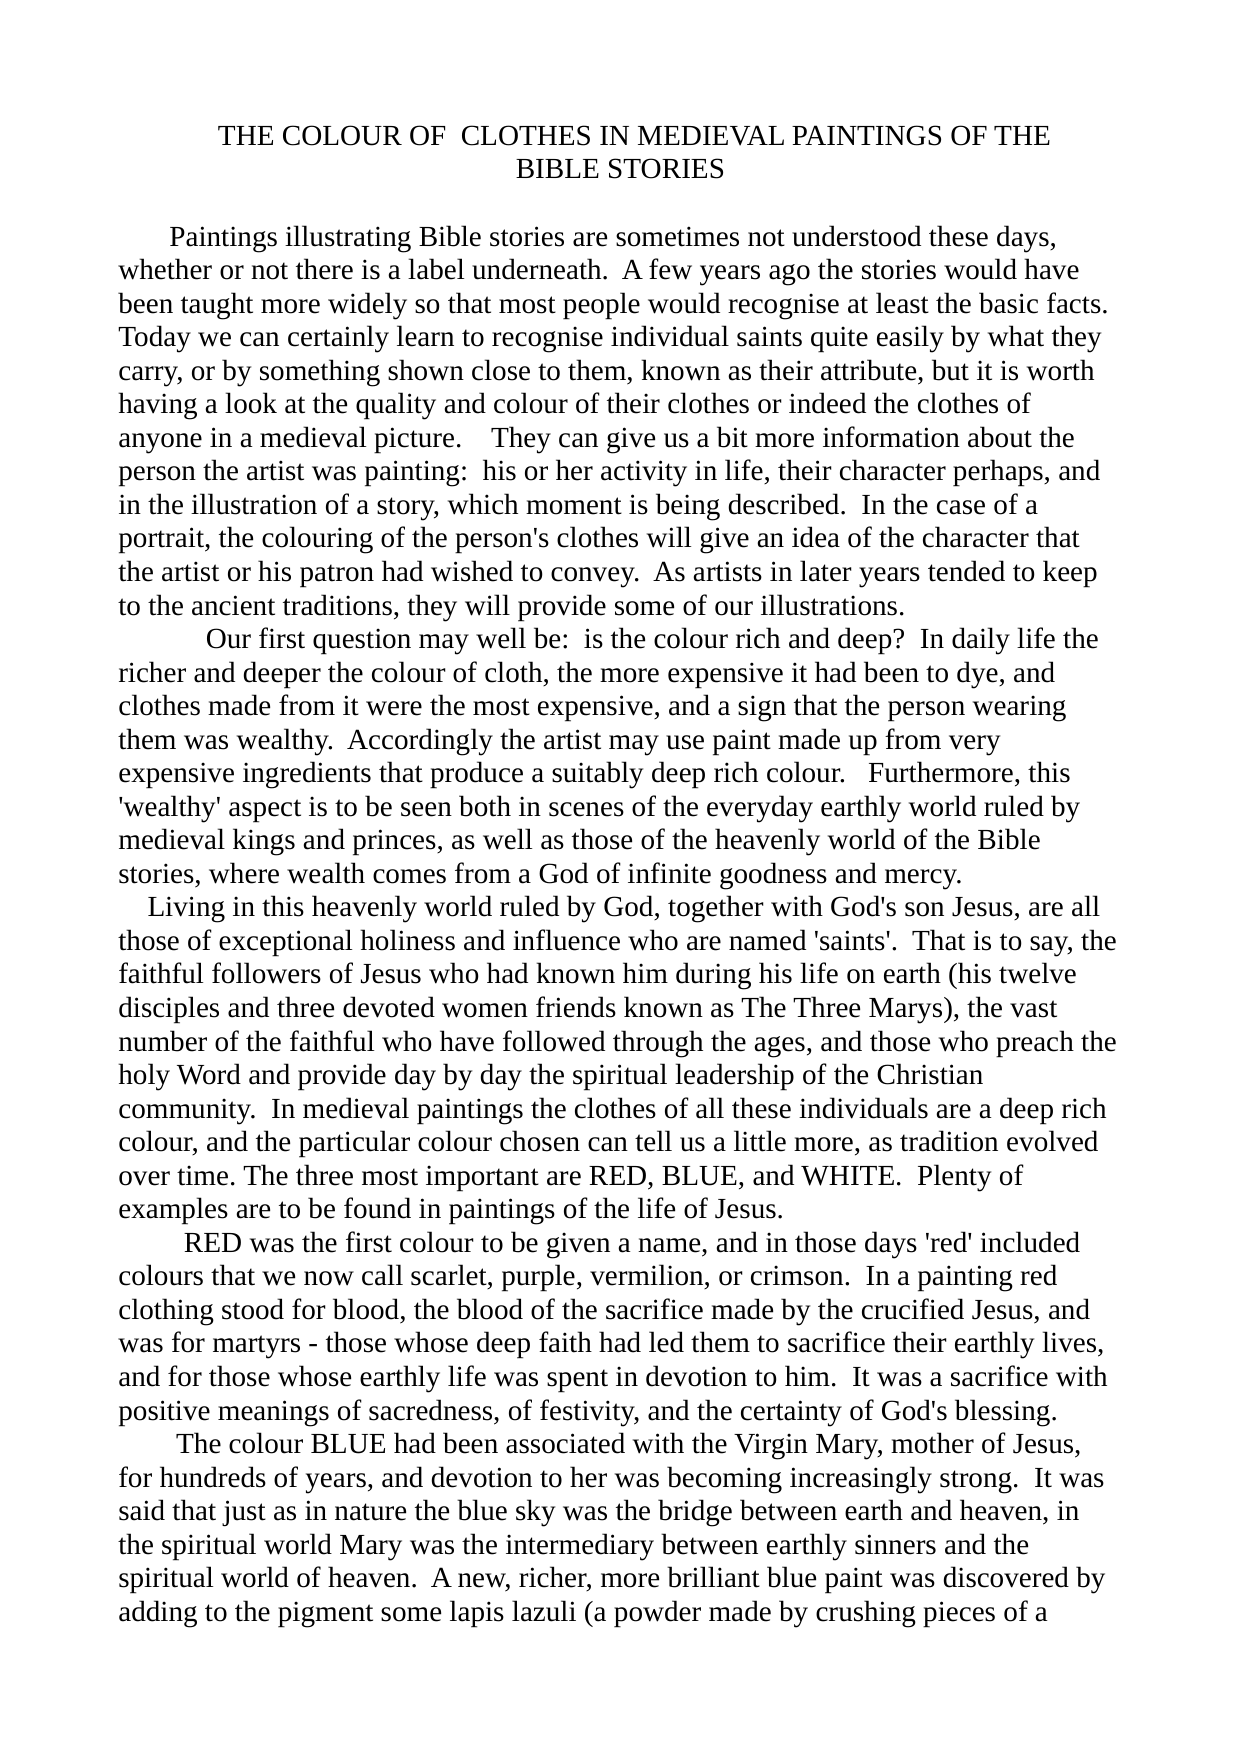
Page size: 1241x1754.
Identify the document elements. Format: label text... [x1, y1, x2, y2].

text THE COLOUR OF CLOTHES IN MEDIEVAL PAINTINGS OF THE BIBLE STORIES [118, 118, 1122, 185]
text RED was the first colour to be given a name, and in those days 'red' included colours that we now call scarlet, purple, vermilion, or crimson. In a painting red clothing stood for blood, the blood of the sacrifice made by the crucified Jesus, and was for martyrs - those whose deep faith had led them to sacrifice their earthly lives, and for those whose earthly life was spent in devotion to him. It was a sacrifice with positive meanings of sacredness, of festivity, and the certainty of God's blessing. [118, 1225, 1122, 1426]
text Our first question may well be: is the colour rich and deep? In daily life the richer and deeper the colour of cloth, the more expensive it had been to dye, and clothes made from it were the most expensive, and a sign that the person wearing them was wealthy. Accordingly the artist may use paint made up from very expensive ingredients that produce a suitably deep rich colour. Furthermore, this 'wealthy' aspect is to be seen both in scenes of the everyday earthly world ruled by medieval kings and princes, as well as those of the heavenly world of the Bible stories, where wealth comes from a God of infinite goodness and mercy. [118, 621, 1122, 889]
text Living in this heavenly world ruled by God, together with God's son Jesus, are all those of exceptional holiness and influence who are named 'saints'. That is to say, the faithful followers of Jesus who had known him during his life on earth (his twelve disciples and three devoted women friends known as The Three Marys), the vast number of the faithful who have followed through the ages, and those who preach the holy Word and provide day by day the spiritual leadership of the Christian community. In medieval paintings the clothes of all these individuals are a deep rich colour, and the particular colour chosen can tell us a little more, as tradition evolved over time. The three most important are RED, BLUE, and WHITE. Plenty of examples are to be found in paintings of the life of Jesus. [118, 889, 1122, 1225]
text Paintings illustrating Bible stories are sometimes not understood these days, whether or not there is a label underneath. A few years ago the stories would have been taught more widely so that most people would recognise at least the basic facts. Today we can certainly learn to recognise individual saints quite easily by what they carry, or by something shown close to them, known as their attribute, but it is worth having a look at the quality and colour of their clothes or indeed the clothes of anyone in a medieval picture. They can give us a bit more information about the person the artist was painting: his or her activity in life, their character perhaps, and in the illustration of a story, which moment is being described. In the case of a portrait, the colouring of the person's clothes will give an idea of the character that the artist or his patron had wished to convey. As artists in later years tended to keep to the ancient traditions, they will provide some of our illustrations. [118, 219, 1122, 621]
text The colour BLUE had been associated with the Virgin Mary, mother of Jesus, for hundreds of years, and devotion to her was becoming increasingly strong. It was said that just as in nature the blue sky was the bridge between earth and heaven, in the spiritual world Mary was the intermediary between earthly sinners and the spiritual world of heaven. A new, richer, more brilliant blue paint was discovered by adding to the pigment some lapis lazuli (a powder made by crushing pieces of a [118, 1426, 1122, 1627]
